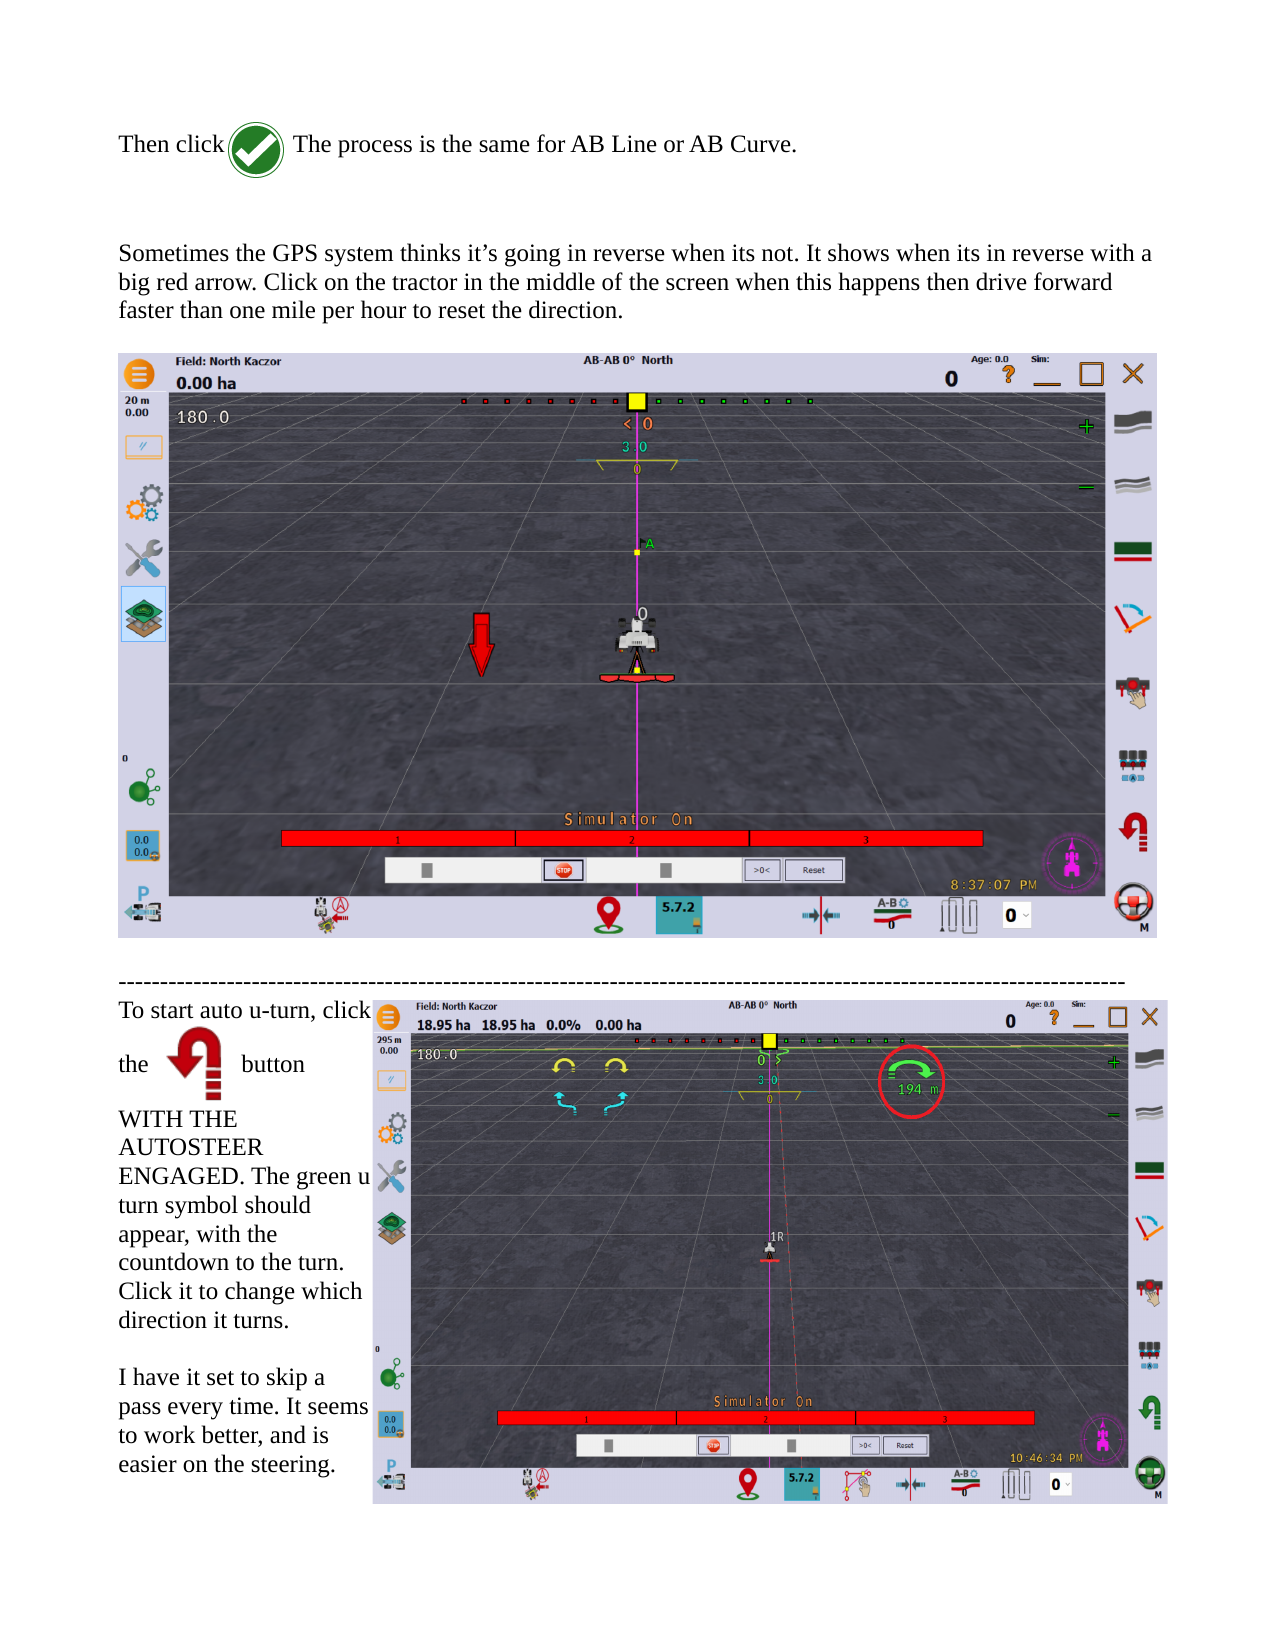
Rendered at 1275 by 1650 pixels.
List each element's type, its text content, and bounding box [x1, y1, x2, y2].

text I have it set to skip a pass every time. It seems to work better, and is easier on the steering. [118, 1362, 372, 1477]
picture [155, 1023, 235, 1104]
picture [372, 1000, 1168, 1504]
picture [224, 118, 287, 181]
picture [118, 353, 1157, 938]
text The process is the same for AB Line or AB Curve. [287, 118, 1157, 181]
text Sometimes the GPS system thinks it’s going in reverse when its not. It shows when its in reverse with a big red arrow. Click on the tractor in the middle of the screen when this happens then drive forward faster than one mile per hour to reset the direction. [118, 238, 1157, 324]
text ------------------------------------------------------------------------------------------------------------------------- [118, 966, 1157, 995]
text To start auto u-turn, click the button WITH THE AUTOSTEER ENGAGED. The green u turn symbol should appear, with the countdown to the turn. Click it to change which direction it turns. [118, 995, 1157, 1334]
text Then click [118, 118, 224, 181]
